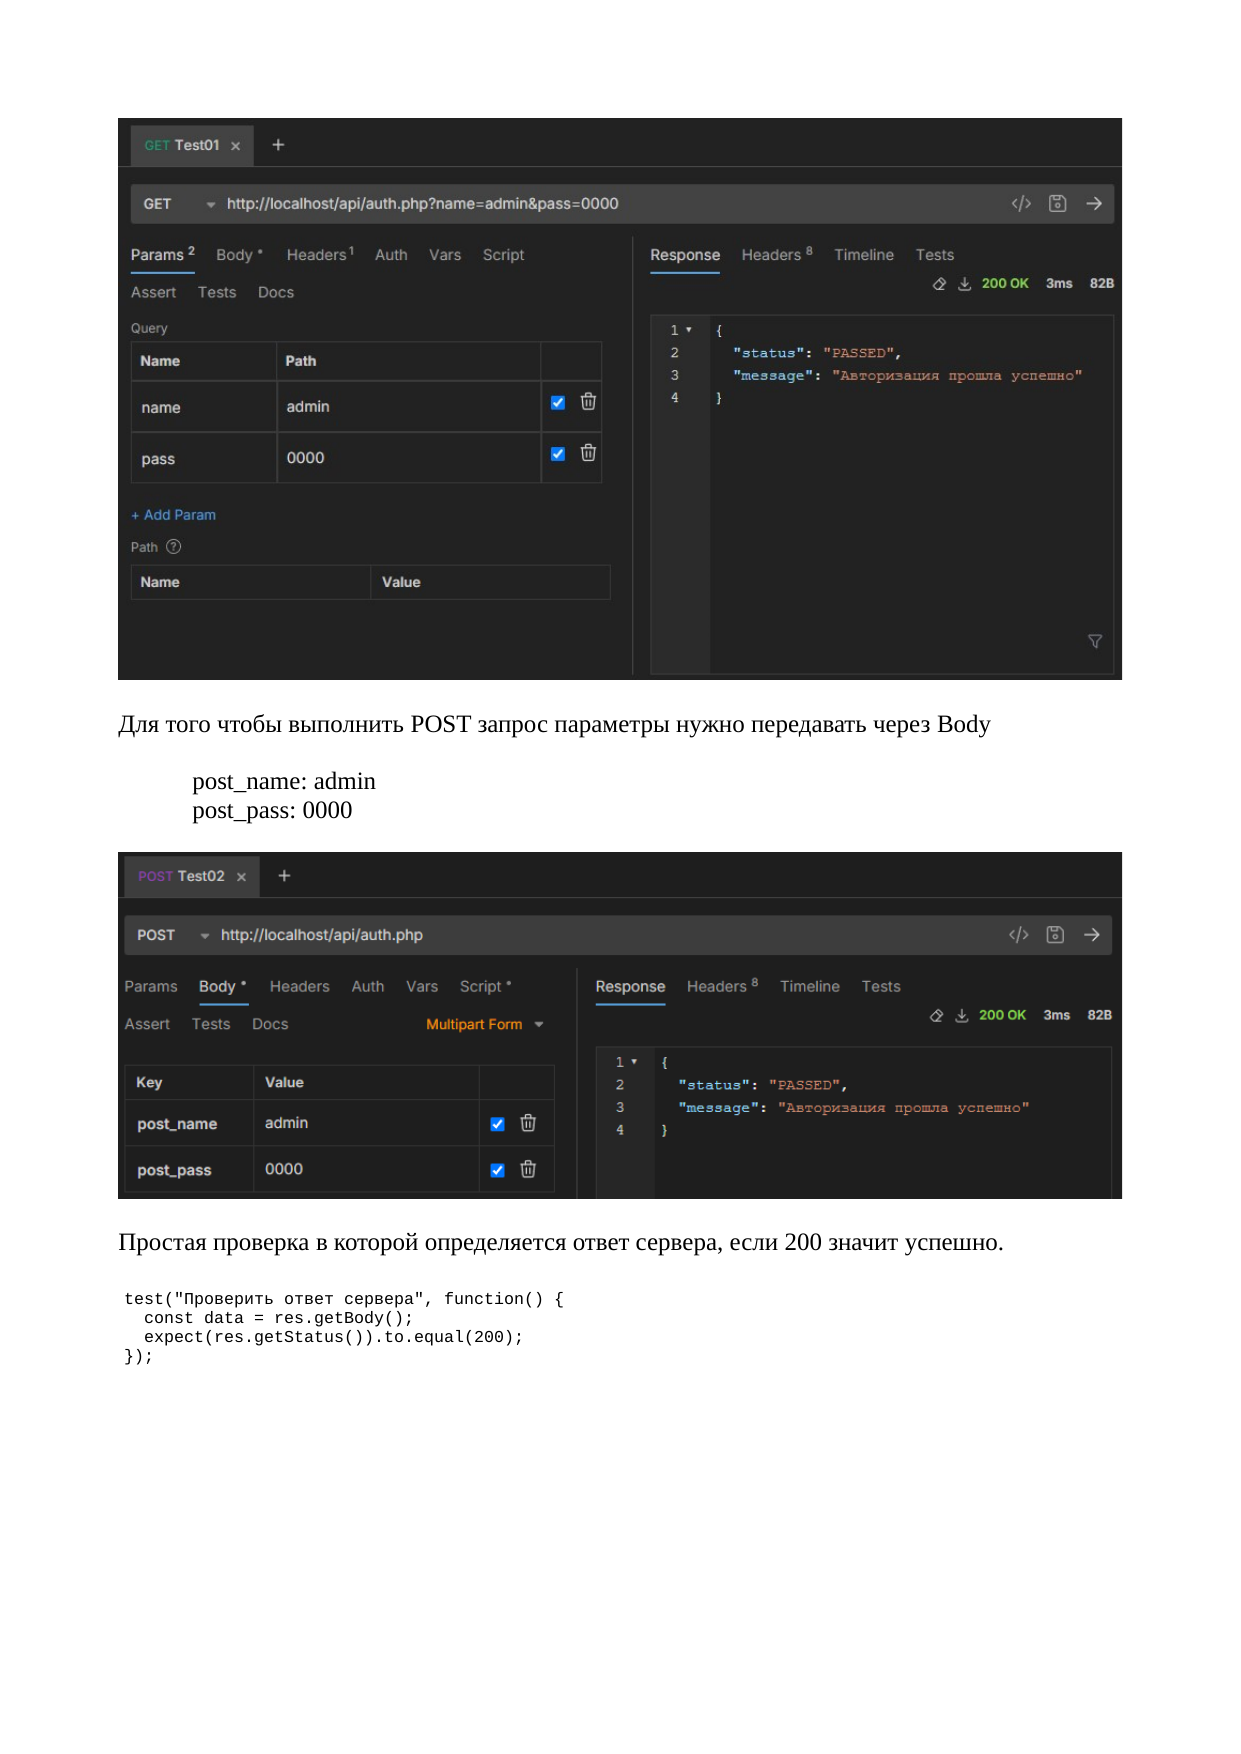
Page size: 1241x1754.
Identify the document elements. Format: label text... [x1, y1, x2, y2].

text Для того чтобы выполнить POST запрос параметры нужно передавать через Body [118, 709, 1122, 737]
text Простая проверка в которой определяется ответ сервера, если 200 значит успешно. [118, 1227, 1122, 1256]
text post_pass: 0000 [118, 795, 1122, 824]
picture [118, 118, 1123, 680]
text post_name: admin [118, 766, 1122, 795]
table_header test("Проверить ответ сервера", function() { const data = res.getBody(); expect(res.getStatus()).to.equal(200); }); [118, 1285, 1122, 1372]
picture [118, 852, 1123, 1199]
